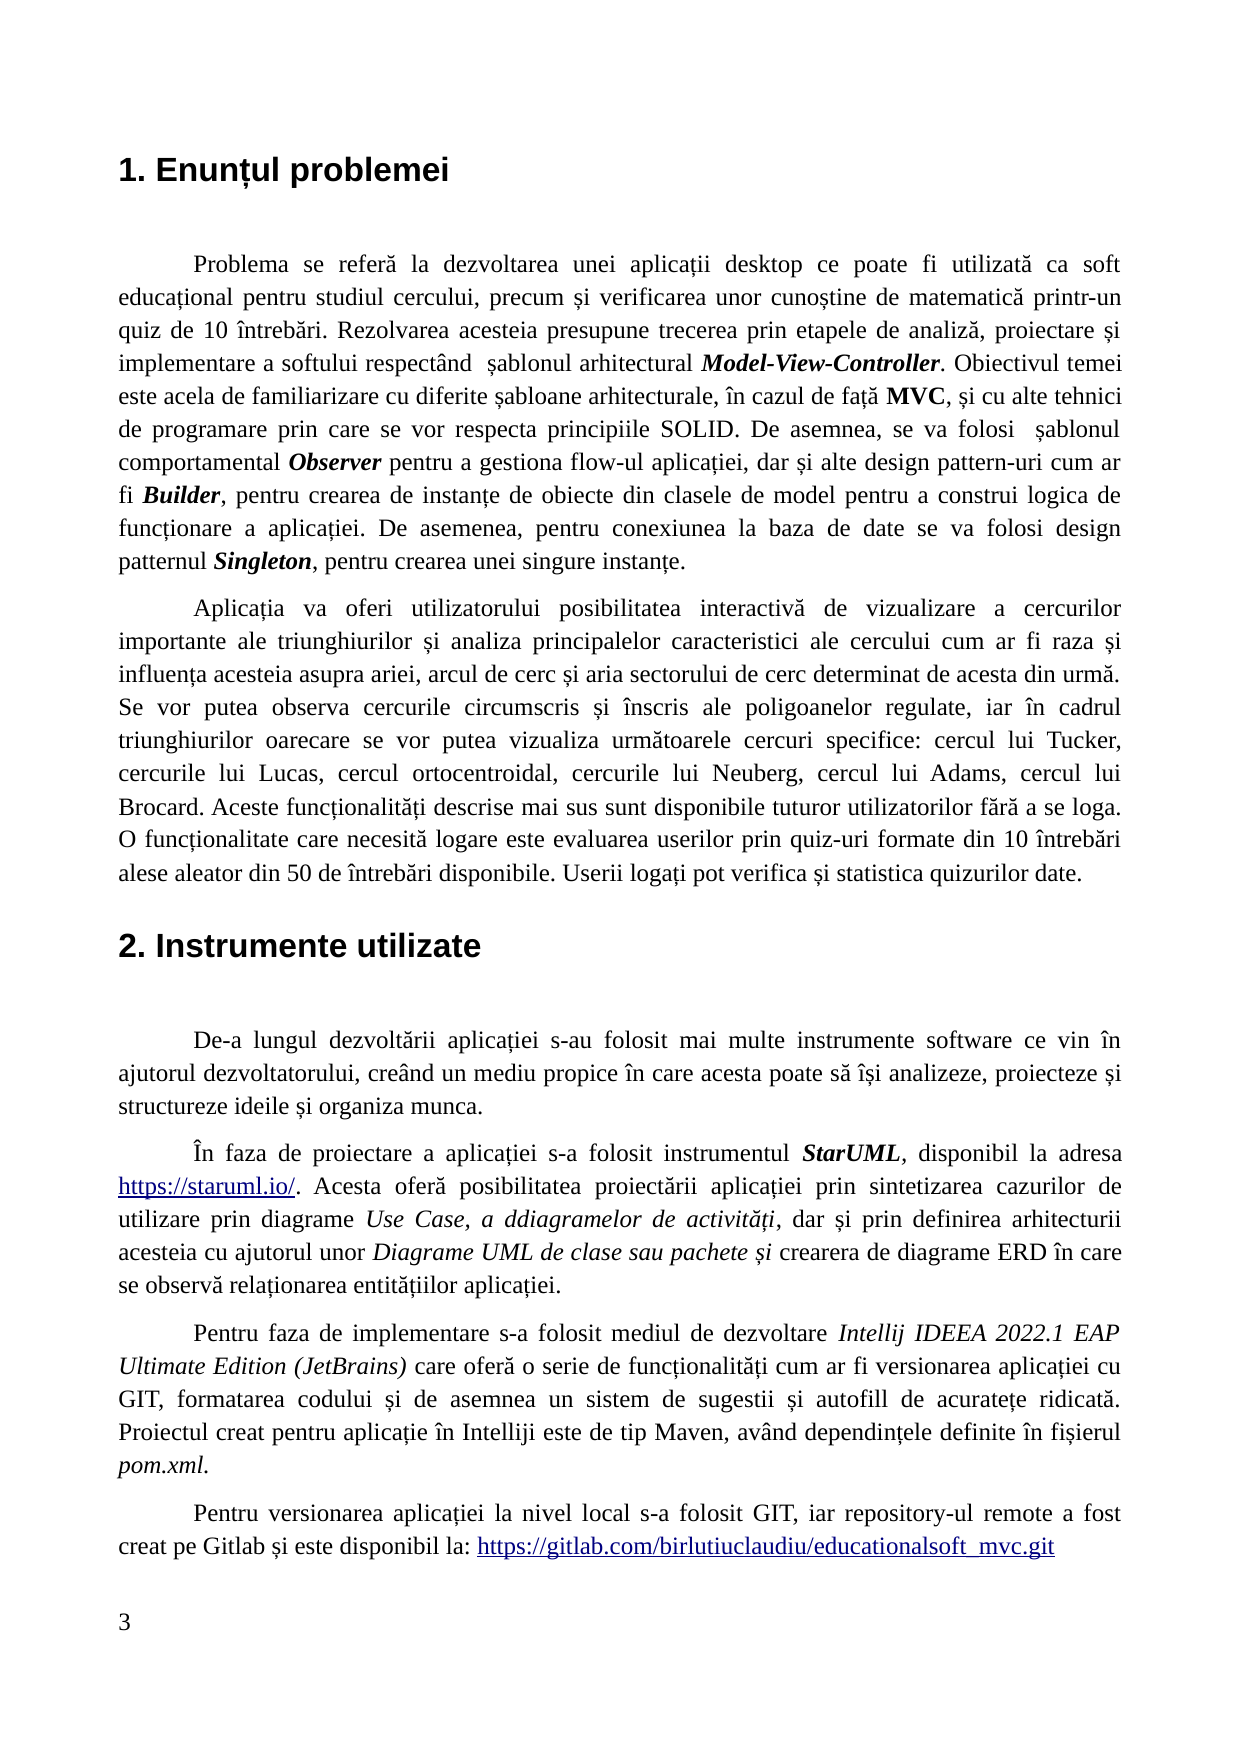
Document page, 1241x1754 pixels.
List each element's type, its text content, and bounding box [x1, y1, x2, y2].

text Pentru versionarea aplicației la nivel local s-a folosit GIT, iar repository-ul remote a fost creat pe Gitlab și este disponibil la: https://gitlab.com/birlutiuclaudiu/educationalsoft_mvc.git [118, 1498, 1122, 1559]
subtitle 2. Instrumente utilizate [118, 926, 1122, 965]
text Aplicația va oferi utilizatorului posibilitatea interactivă de vizualizare a cercurilor importante ale triunghiurilor și analiza principalelor caracteristici ale cercului cum ar fi raza și influența acesteia asupra ariei, arcul de cerc și aria sectorului de cerc determinat de acesta din urmă. Se vor putea observa cercurile circumscris și înscris ale poligoanelor regulate, iar în cadrul triunghiurilor oarecare se vor putea vizualiza următoarele cercuri specifice: cercul lui Tucker, cercurile lui Lucas, cercul ortocentroidal, cercurile lui Neuberg, cercul lui Adams, cercul lui Brocard. Aceste funcționalități descrise mai sus sunt disponibile tuturor utilizatorilor fără a se loga. O funcționalitate care necesită logare este evaluarea userilor prin quiz-uri formate din 10 întrebări alese aleator din 50 de întrebări disponibile. Userii logați pot verifica și statistica quizurilor date. [118, 593, 1122, 886]
subtitle 1. Enunțul problemei [118, 150, 1122, 188]
text În faza de proiectare a aplicației s-a folosit instrumentul StarUML, disponibil la adresa https://staruml.io/. Acesta oferă posibilitatea proiectării aplicației prin sintetizarea cazurilor de utilizare prin diagrame Use Case, a ddiagramelor de activități, dar și prin definirea arhitecturii acesteia cu ajutorul unor Diagrame UML de clase sau pachete și crearera de diagrame ERD în care se observă relaționarea entitățiilor aplicației. [118, 1138, 1122, 1299]
text Problema se referă la dezvoltarea unei aplicații desktop ce poate fi utilizată ca soft educațional pentru studiul cercului, precum și verificarea unor cunoștine de matematică printr-un quiz de 10 întrebări. Rezolvarea acesteia presupune trecerea prin etapele de analiză, proiectare și implementare a softului respectând șablonul arhitectural Model-View-Controller. Obiectivul temei este acela de familiarizare cu diferite șabloane arhitecturale, în cazul de față MVC, și cu alte tehnici de programare prin care se vor respecta principiile SOLID. De asemnea, se va folosi șablonul comportamental Observer pentru a gestiona flow-ul aplicației, dar și alte design pattern-uri cum ar fi Builder, pentru crearea de instanțe de obiecte din clasele de model pentru a construi logica de funcționare a aplicației. De asemenea, pentru conexiunea la baza de date se va folosi design patternul Singleton, pentru crearea unei singure instanțe. [118, 249, 1122, 574]
text De-a lungul dezvoltării aplicației s-au folosit mai multe instrumente software ce vin în ajutorul dezvoltatorului, creând un mediu propice în care acesta poate să își analizeze, proiecteze și structureze ideile și organiza munca. [118, 1025, 1122, 1119]
text Pentru faza de implementare s-a folosit mediul de dezvoltare Intellij IDEEA 2022.1 EAP Ultimate Edition (JetBrains) care oferă o serie de funcționalități cum ar fi versionarea aplicației cu GIT, formatarea codului și de asemnea un sistem de sugestii și autofill de acuratețe ridicată. Proiectul creat pentru aplicație în Intelliji este de tip Maven, având dependințele definite în fișierul pom.xml. [118, 1318, 1122, 1479]
